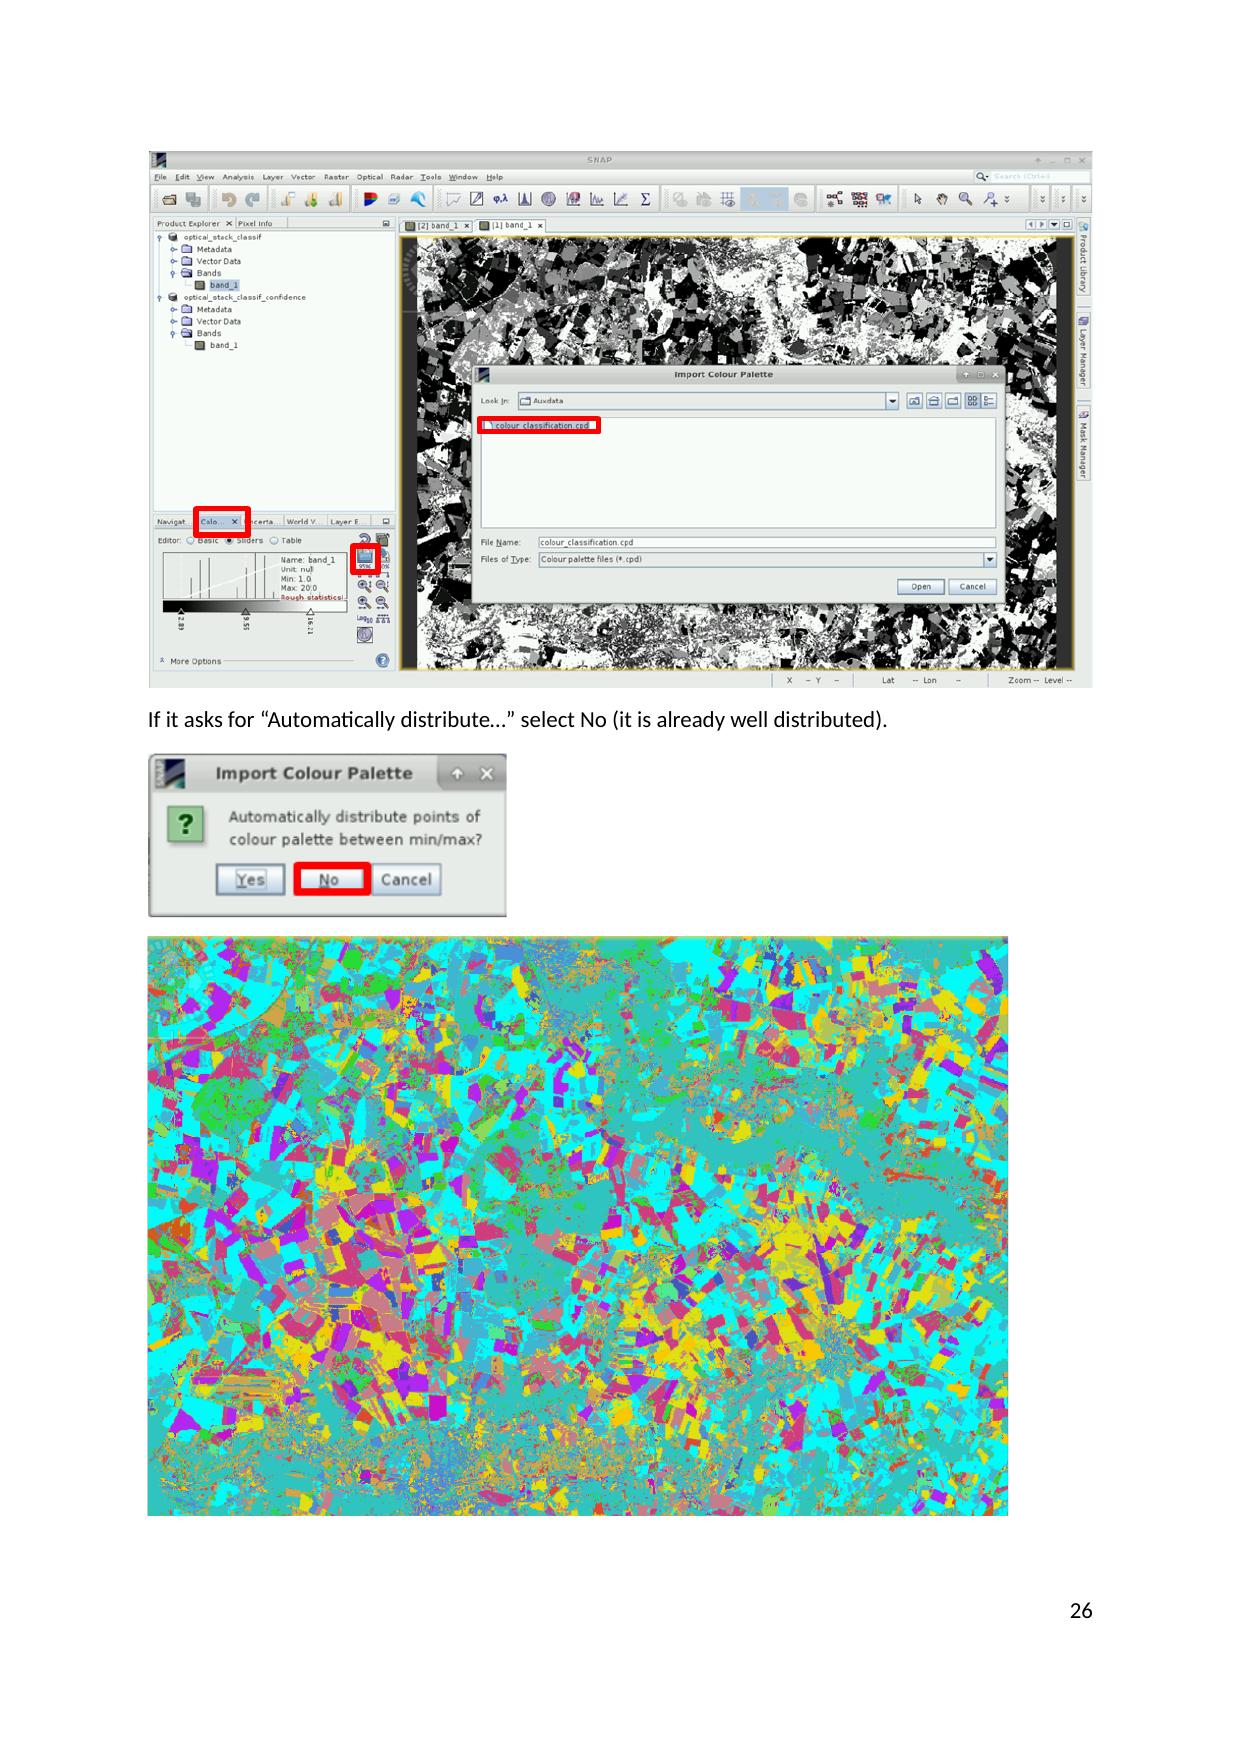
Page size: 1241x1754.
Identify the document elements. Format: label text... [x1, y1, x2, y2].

text If it asks for “Automatically distribute…” select No (it is already well distributed). [148, 706, 1093, 733]
picture [147, 936, 1009, 1516]
picture [147, 147, 1093, 689]
picture [147, 750, 513, 921]
